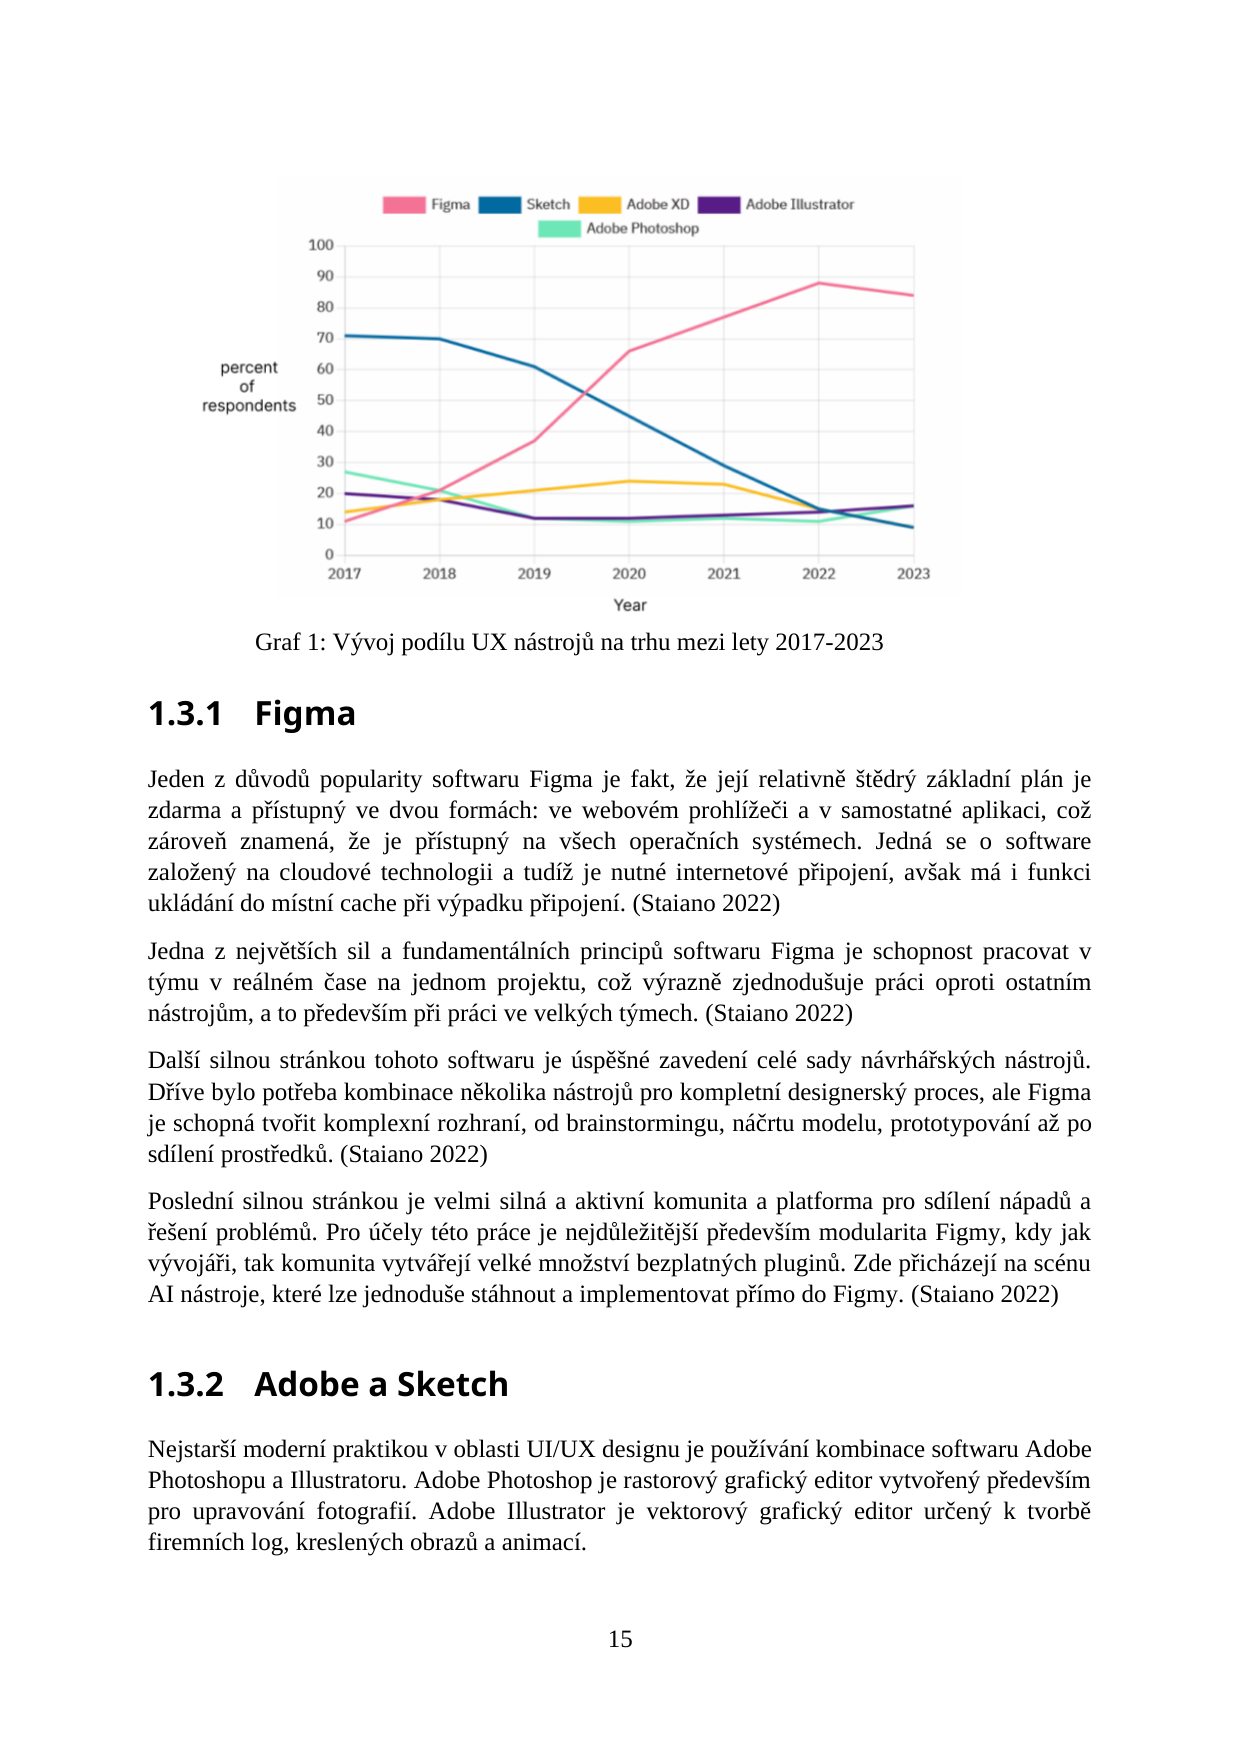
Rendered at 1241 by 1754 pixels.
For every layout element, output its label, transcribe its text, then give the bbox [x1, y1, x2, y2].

subtitle Figma [148, 130, 1092, 736]
subtitle Adobe a Sketch [148, 1360, 1092, 1406]
text Poslední silnou stránkou je velmi silná a aktivní komunita a platforma pro sdílení nápadů a řešení problémů. Pro účely této práce je nejdůležitější především modularita Figmy, kdy jak vývojáři, tak komunita vytvářejí velké množství bezplatných pluginů. Zde přicházejí na scénu AI nástroje, které lze jednoduše stáhnout a implementovat přímo do Figmy. (Staiano 2022) [148, 1186, 1092, 1308]
text Další silnou stránkou tohoto softwaru je úspěšné zavedení celé sady návrhářských nástrojů. Dříve bylo potřeba kombinace několika nástrojů pro kompletní designerský proces, ale Figma je schopná tvořit komplexní rozhraní, od brainstormingu, náčrtu modelu, prototypování až po sdílení prostředků. (Staiano 2022) [148, 1046, 1092, 1167]
picture [176, 164, 963, 627]
text Jedna z největších sil a fundamentálních principů softwaru Figma je schopnost pracovat v týmu v reálném čase na jednom projektu, což výrazně zjednodušuje práci oproti ostatním nástrojům, a to především při práci ve velkých týmech. (Staiano 2022) [148, 936, 1092, 1027]
text Nejstarší moderní praktikou v oblasti UI/UX designu je používání kombinace softwaru Adobe Photoshopu a Illustratoru. Adobe Photoshop je rastorový grafický editor vytvořený především pro upravování fotografií. Adobe Illustrator je vektorový grafický editor určený k tvorbě firemních log, kreslených obrazů a animací. [148, 1434, 1092, 1556]
text Jeden z důvodů popularity softwaru Figma je fakt, že její relativně štědrý základní plán je zdarma a přístupný ve dvou formách: ve webovém prohlížeči a v samostatné aplikaci, což zároveň znamená, že je přístupný na všech operačních systémech. Jedná se o software založený na cloudové technologii a tudíž je nutné internetové připojení, avšak má i funkci ukládání do místní cache při výpadku připojení. (Staiano 2022) [148, 764, 1092, 917]
list Graf 1: Vývoj podílu UX nástrojů na trhu mezi lety 2017-2023 [176, 627, 962, 656]
